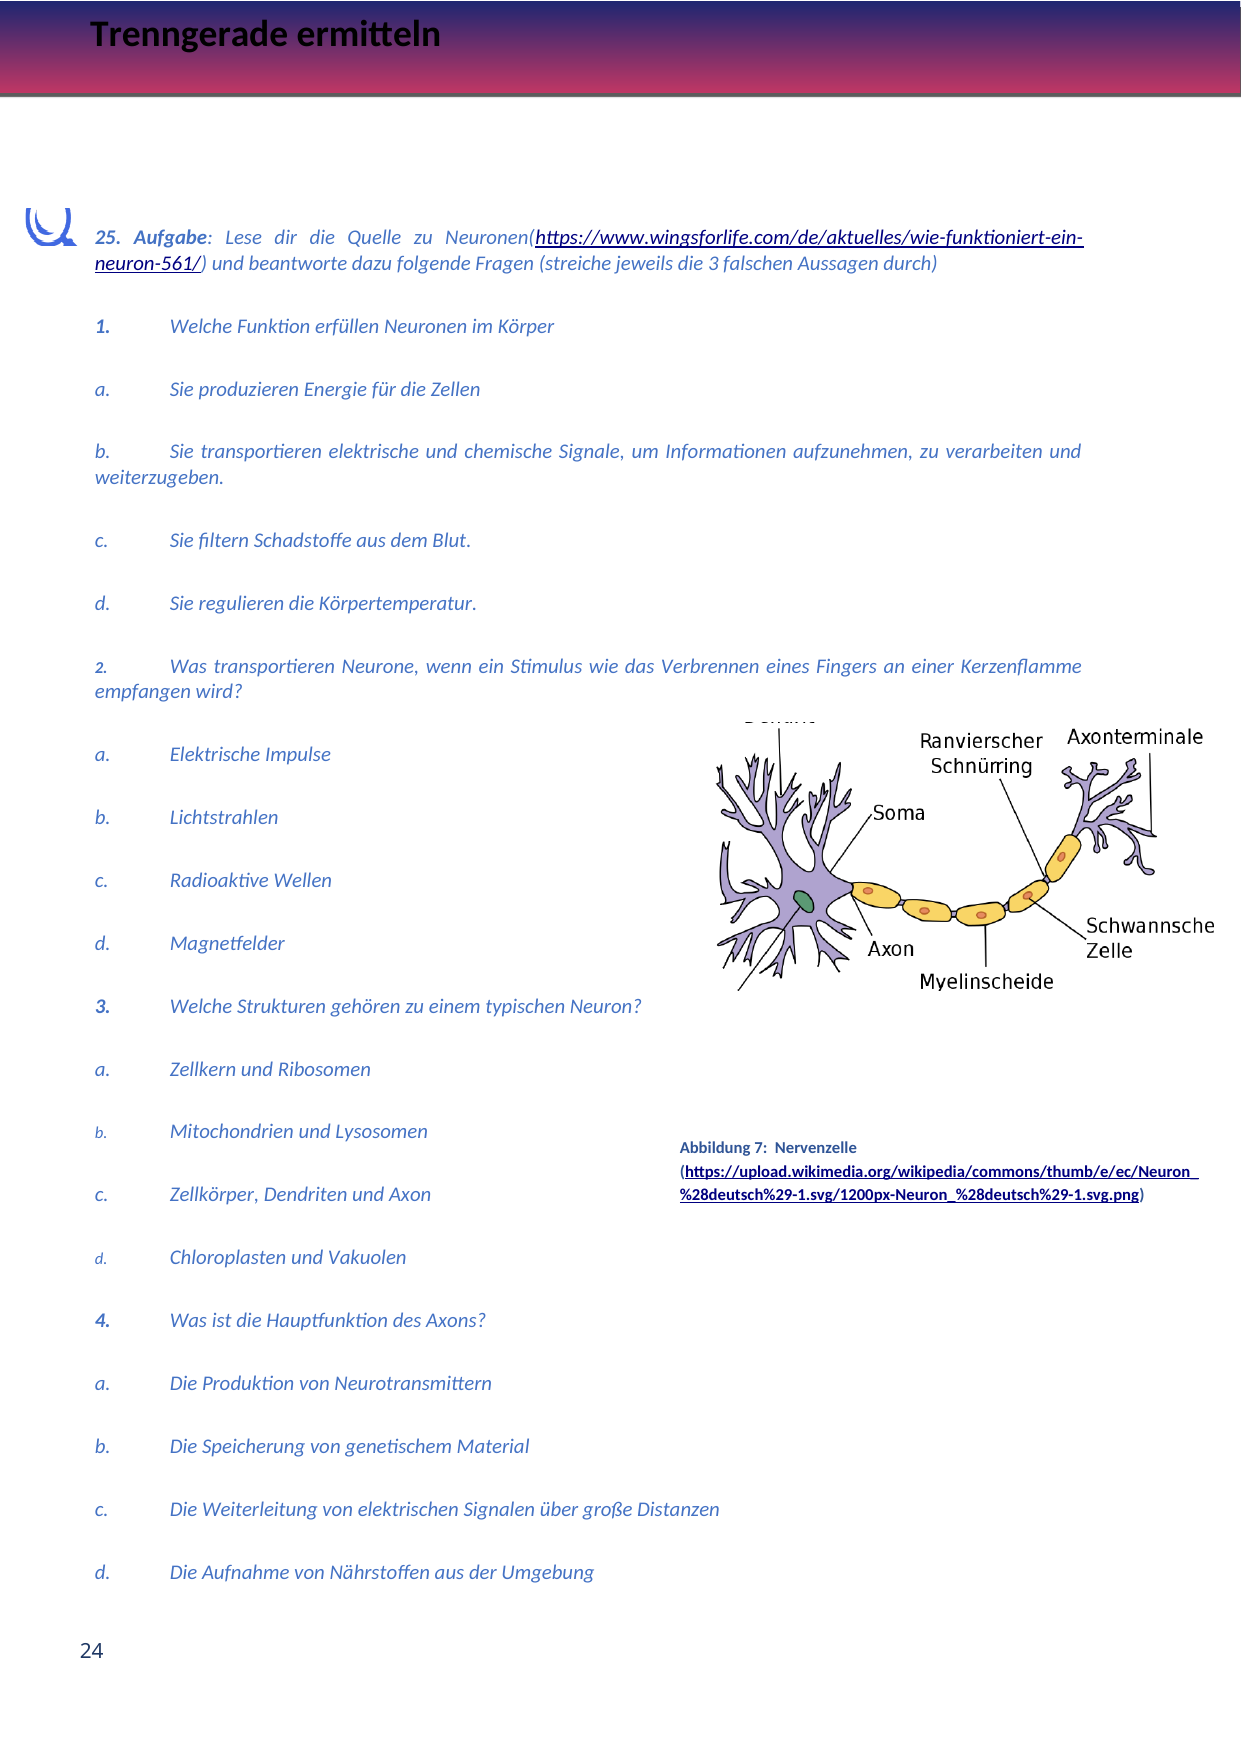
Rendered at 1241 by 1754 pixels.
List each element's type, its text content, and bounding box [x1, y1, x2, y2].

list [819, 930, 984, 955]
list Chloroplasten und Vakuolen [94, 1244, 1086, 1270]
list [1013, 804, 1082, 829]
list Sie filtern Schadstoffe aus dem Blut. [94, 527, 1086, 552]
list [813, 804, 828, 829]
list Sie regulieren die Körpertemperatur. [94, 590, 1086, 615]
list Welche Funktion erfüllen Neuronen im Körper [94, 313, 1086, 338]
list [1049, 867, 1086, 892]
list Die Aufnahme von Nährstoffen aus der Umgebung [94, 1559, 1086, 1584]
list [832, 867, 1043, 892]
list Was transportieren Neurone, wenn ein Stimulus wie das Verbrennen eines Fingers an einer Kerzenflamme empfangen wird? [94, 653, 1086, 704]
list [679, 1204, 1218, 1208]
list [785, 804, 810, 829]
list [767, 931, 784, 955]
text 25. Aufgabe: Lese dir die Quelle zu Neuronen(https://www.wingsforlife.com/de/aktuelles/wie-funktioniert-ein-neuron-561/) und beantworte dazu folgende Fragen (streiche jeweils die 3 falschen Aussagen durch) [94, 224, 1086, 275]
list [794, 930, 818, 955]
list [987, 930, 1086, 955]
list [780, 741, 1086, 767]
list Die Weiterleitung von elektrischen Signalen über große Distanzen [94, 1496, 1086, 1522]
list Lichtstrahlen [94, 804, 744, 829]
list Die Produktion von Neurotransmittern [94, 1370, 1086, 1396]
list Die Speicherung von genetischem Material [94, 1433, 1086, 1459]
list [830, 804, 1021, 829]
list Sie produzieren Energie für die Zellen [94, 376, 1086, 401]
list Mitochondrien und Lysosomen [94, 1117, 1218, 1144]
list [753, 930, 781, 955]
list Welche Strukturen gehören zu einem typischen Neuron? [94, 993, 1086, 1018]
list Radioaktive Wellen [94, 867, 721, 892]
list Elektrische Impulse [94, 741, 779, 767]
list Sie transportieren elektrische und chemische Signale, um Informationen aufzunehmen, zu verarbeiten und weiterzugeben. [94, 439, 1086, 489]
list [729, 867, 781, 892]
list [738, 804, 762, 825]
list Zellkern und Ribosomen [94, 1056, 1086, 1081]
list Abbildung 7: Nervenzelle (https://upload.wikimedia.org/wikipedia/commons/thumb/e/ec/Neuron_%28deutsch%29-1.svg/1200px-Neuron_%28deutsch%29-1.svg.png) [679, 1137, 1218, 1204]
list Zellkörper, Dendriten und Axon [94, 1182, 679, 1207]
list Was ist die Hauptfunktion des Axons? [94, 1307, 1086, 1333]
list Magnetfelder [94, 930, 744, 955]
